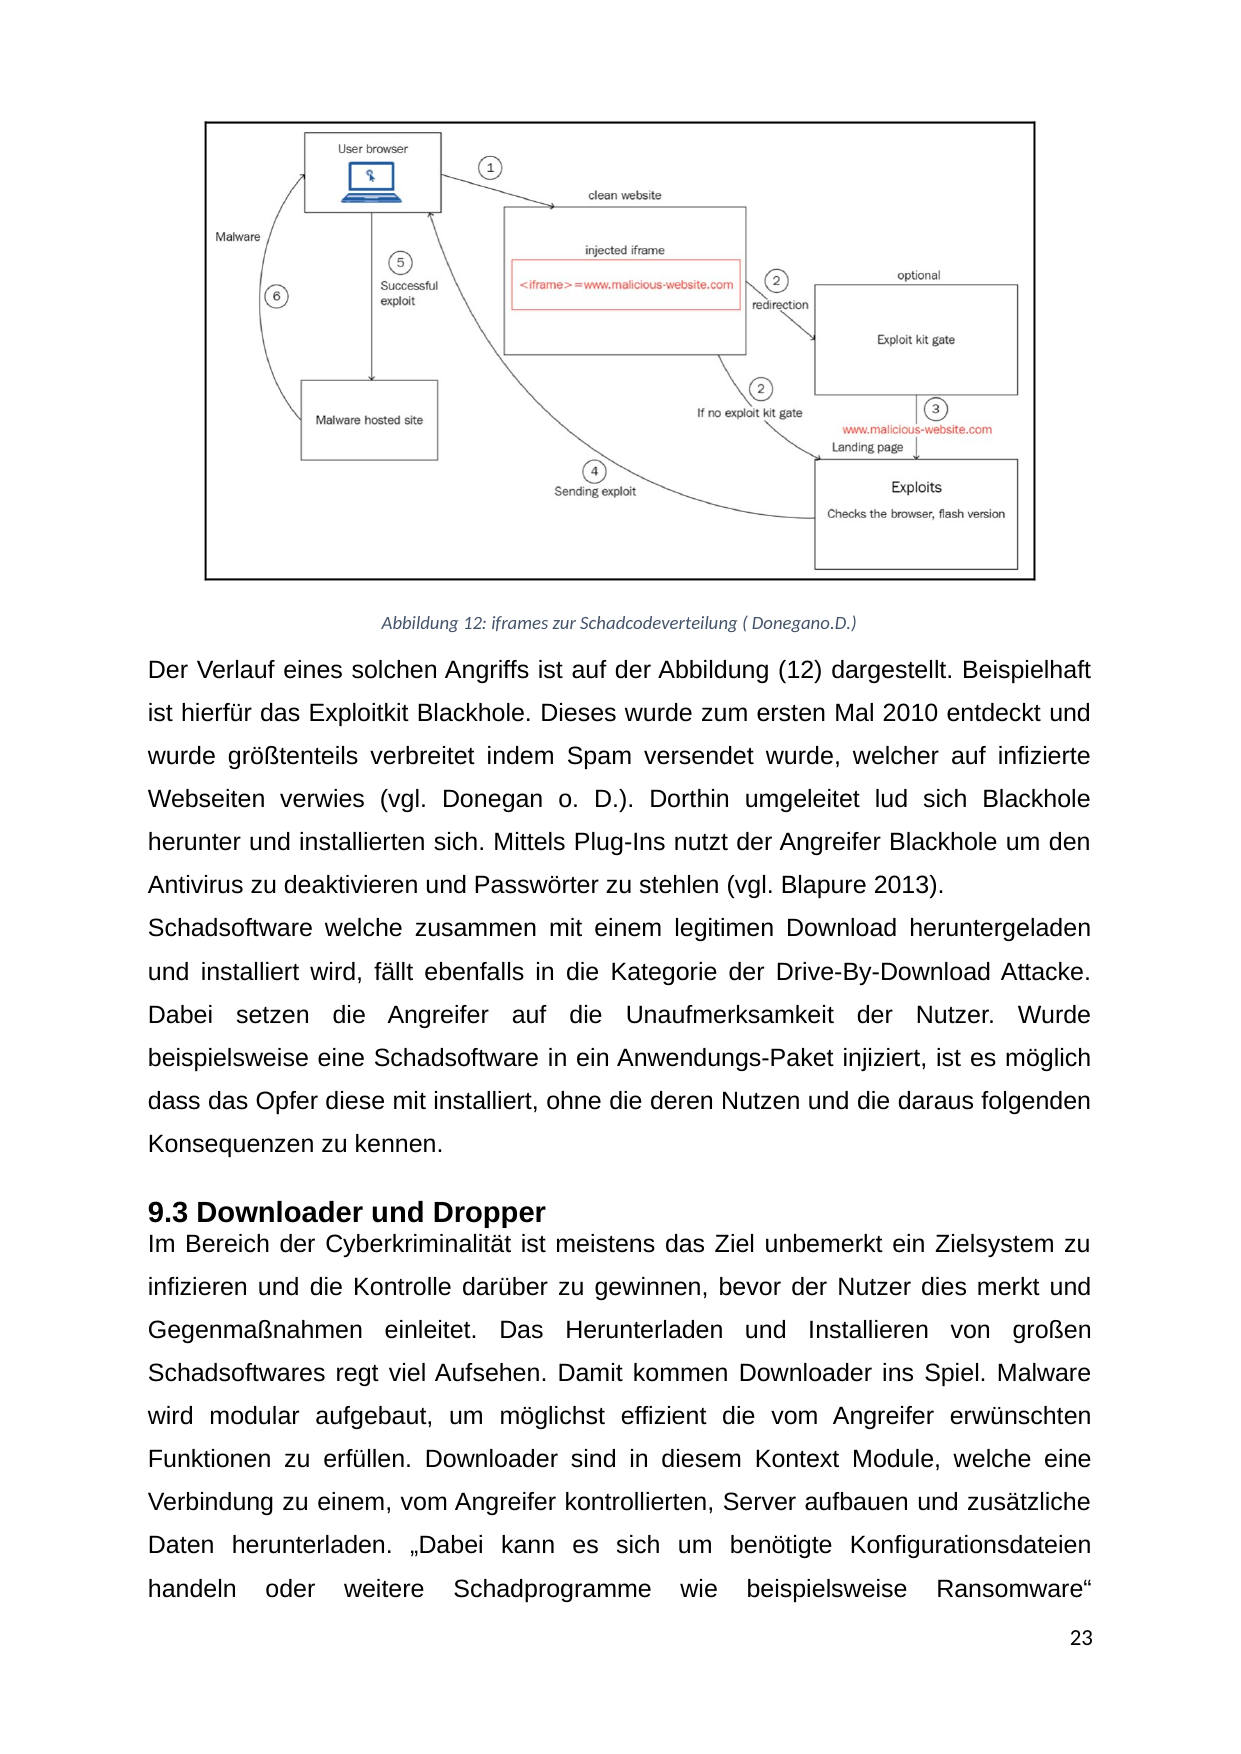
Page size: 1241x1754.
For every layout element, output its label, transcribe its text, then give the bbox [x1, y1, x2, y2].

text Im Bereich der Cyberkriminalität ist meistens das Ziel unbemerkt ein Zielsystem zu infizieren und die Kontrolle darüber zu gewinnen, bevor der Nutzer dies merkt und Gegenmaßnahmen einleitet. Das Herunterladen und Installieren von großen Schadsoftwares regt viel Aufsehen. Damit kommen Downloader ins Spiel. Malware wird modular aufgebaut, um möglichst effizient die vom Angreifer erwünschten Funktionen zu erfüllen. Downloader sind in diesem Kontext Module, welche eine Verbindung zu einem, vom Angreifer kontrollierten, Server aufbauen und zusätzliche Daten herunterladen. „Dabei kann es sich um benötigte Konfigurationsdateien handeln oder weitere Schadprogramme wie beispielsweise Ransomware“ [148, 1229, 1093, 1602]
text Abbildung 12: iframes zur Schadcodeverteilung ( Donegano.D.) [148, 611, 1093, 634]
text Der Verlauf eines solchen Angriffs ist auf der Abbildung (12) dargestellt. Beispielhaft ist hierfür das Exploitkit Blackhole. Dieses wurde zum ersten Mal 2010 entdeckt und wurde größtenteils verbreitet indem Spam versendet wurde, welcher auf infizierte Webseiten verwies (vgl. Donegan o. D.). Dorthin umgeleitet lud sich Blackhole herunter und installierten sich. Mittels Plug-Ins nutzt der Angreifer Blackhole um den Antivirus zu deaktivieren und Passwörter zu stehlen (vgl. Blapure 2013). Schadsoftware welche zusammen mit einem legitimen Download heruntergeladen und installiert wird, fällt ebenfalls in die Kategorie der Drive-By-Download Attacke. Dabei setzen die Angreifer auf die Unaufmerksamkeit der Nutzer. Wurde beispielsweise eine Schadsoftware in ein Anwendungs-Paket injiziert, ist es möglich dass das Opfer diese mit installiert, ohne die deren Nutzen und die daraus folgenden Konsequenzen zu kennen. [148, 655, 1093, 1158]
subtitle 9.3 Downloader und Dropper [148, 1195, 1093, 1229]
